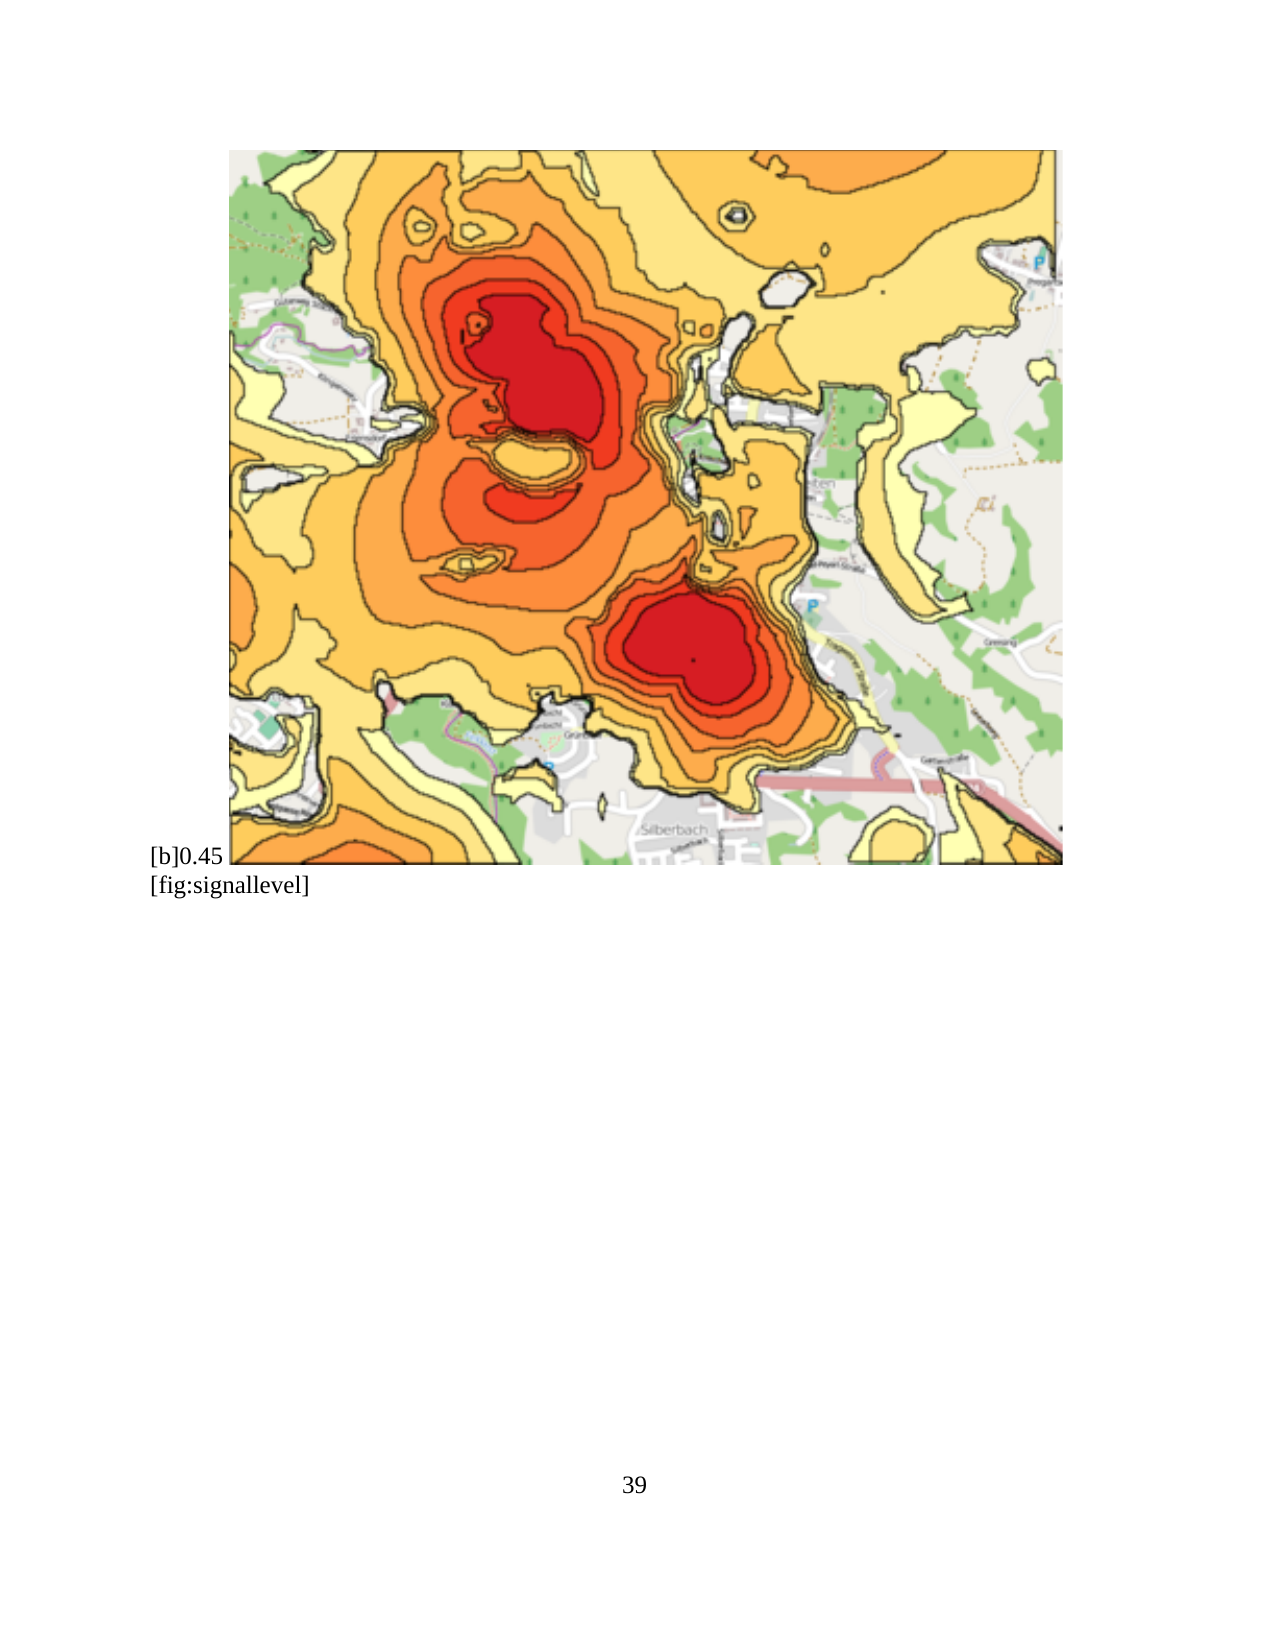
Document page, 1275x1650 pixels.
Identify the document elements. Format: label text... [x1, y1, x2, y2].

picture [229, 150, 1063, 865]
text [b]0.45 [fig:signallevel] [150, 150, 1125, 899]
